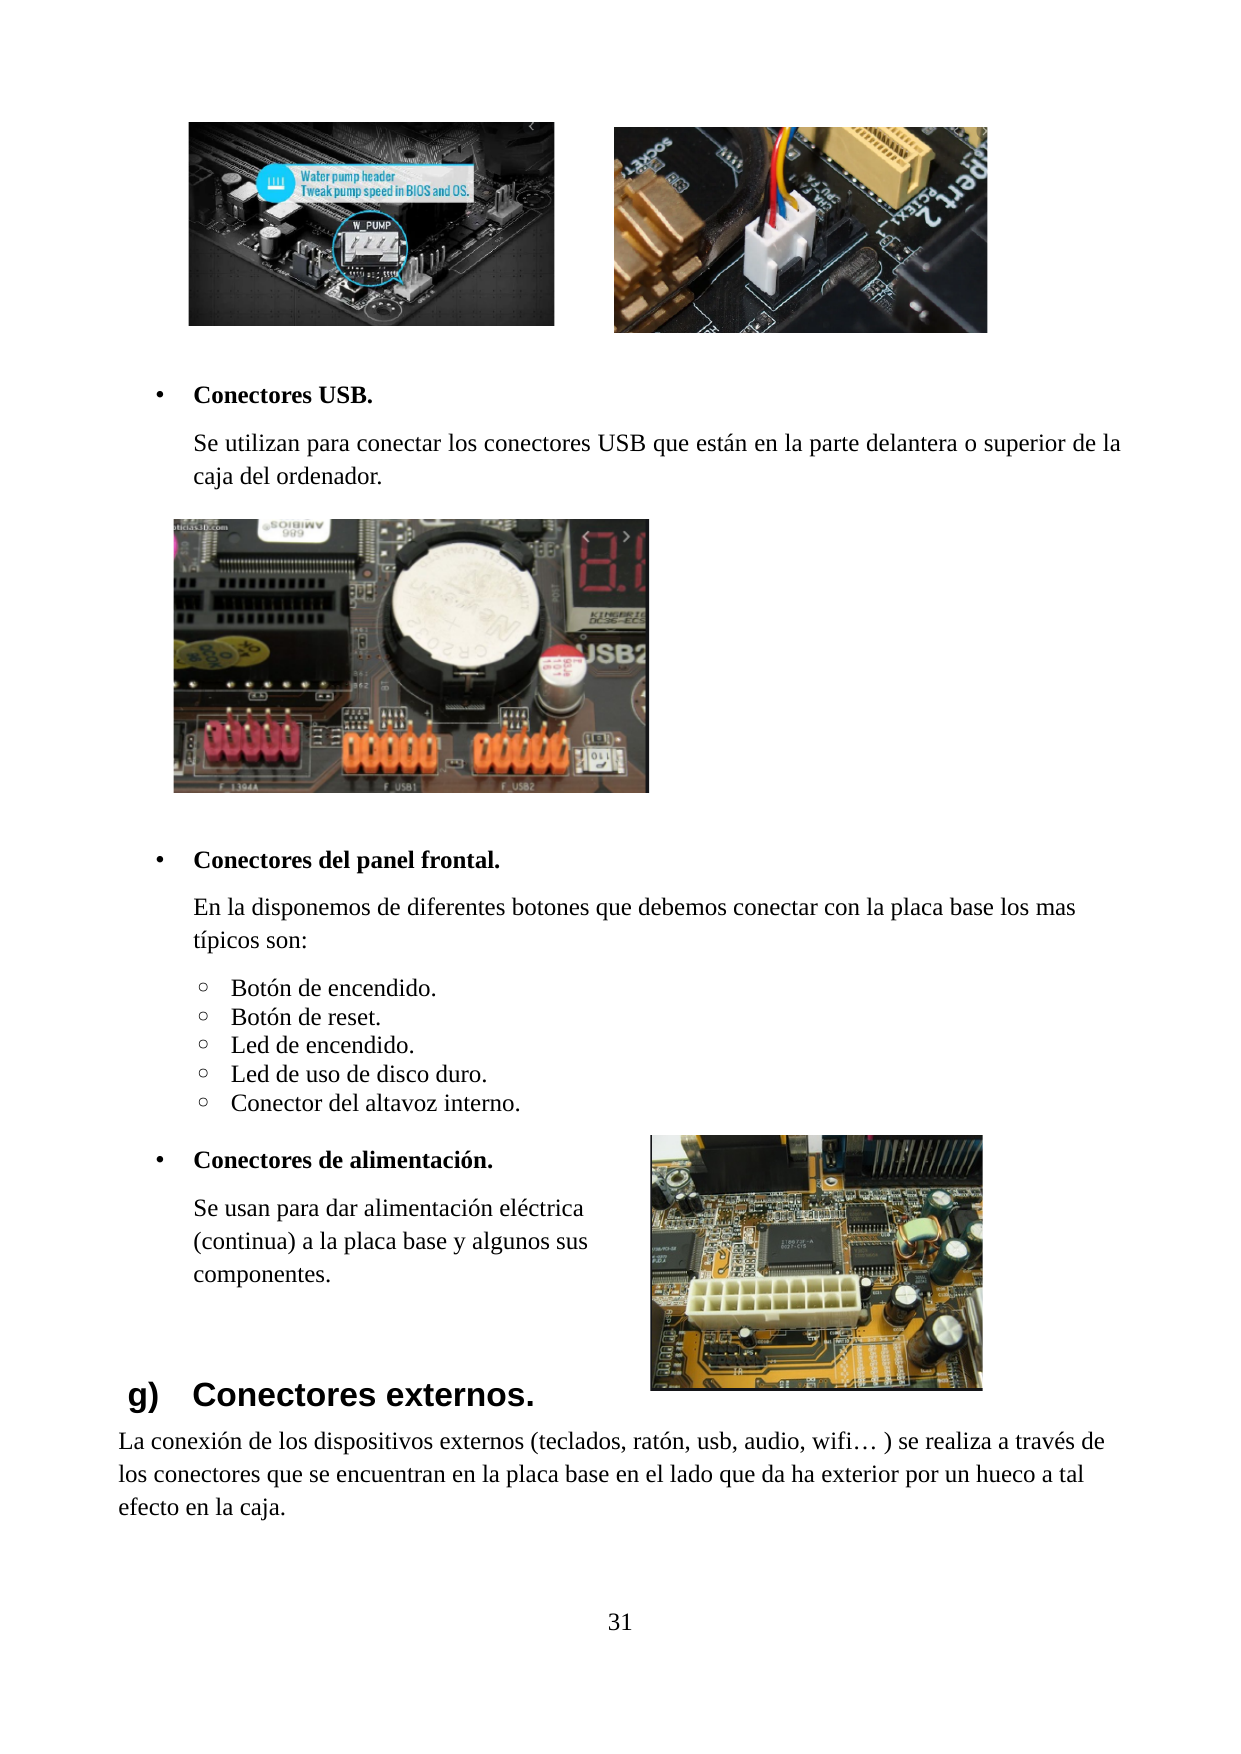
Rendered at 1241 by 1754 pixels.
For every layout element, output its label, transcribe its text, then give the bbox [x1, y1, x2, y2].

picture [614, 127, 988, 333]
list Se utilizan para conectar los conectores USB que están en la parte delantera o superior de la caja del ordenador. [156, 428, 1122, 489]
list Conectores USB. [156, 380, 1122, 409]
list Conectores del panel frontal. [156, 845, 1122, 874]
list Conector del altavoz interno. [193, 1088, 1122, 1117]
text La conexión de los dispositivos externos (teclados, ratón, usb, audio, wifi… ) se realiza a través de los conectores que se encuentran en la placa base en el lado que da ha exterior por un hueco a tal efecto en la caja. [118, 1426, 1122, 1521]
list [983, 1193, 1122, 1288]
list Led de encendido. [193, 1031, 1122, 1059]
list Led de uso de disco duro. [193, 1059, 1122, 1088]
list Se usan para dar alimentación eléctrica (continua) a la placa base y algunos sus componentes. [156, 1193, 650, 1288]
list [983, 1146, 1122, 1174]
list Botón de reset. [193, 1002, 1122, 1031]
subtitle Conectores externos. [118, 1375, 1122, 1414]
picture [650, 1135, 983, 1391]
picture [173, 519, 650, 793]
list En la disponemos de diferentes botones que debemos conectar con la placa base los mas típicos son: [156, 892, 1122, 954]
list Conectores de alimentación. [156, 1146, 650, 1174]
list Botón de encendido. [193, 973, 1122, 1002]
picture [188, 122, 555, 326]
